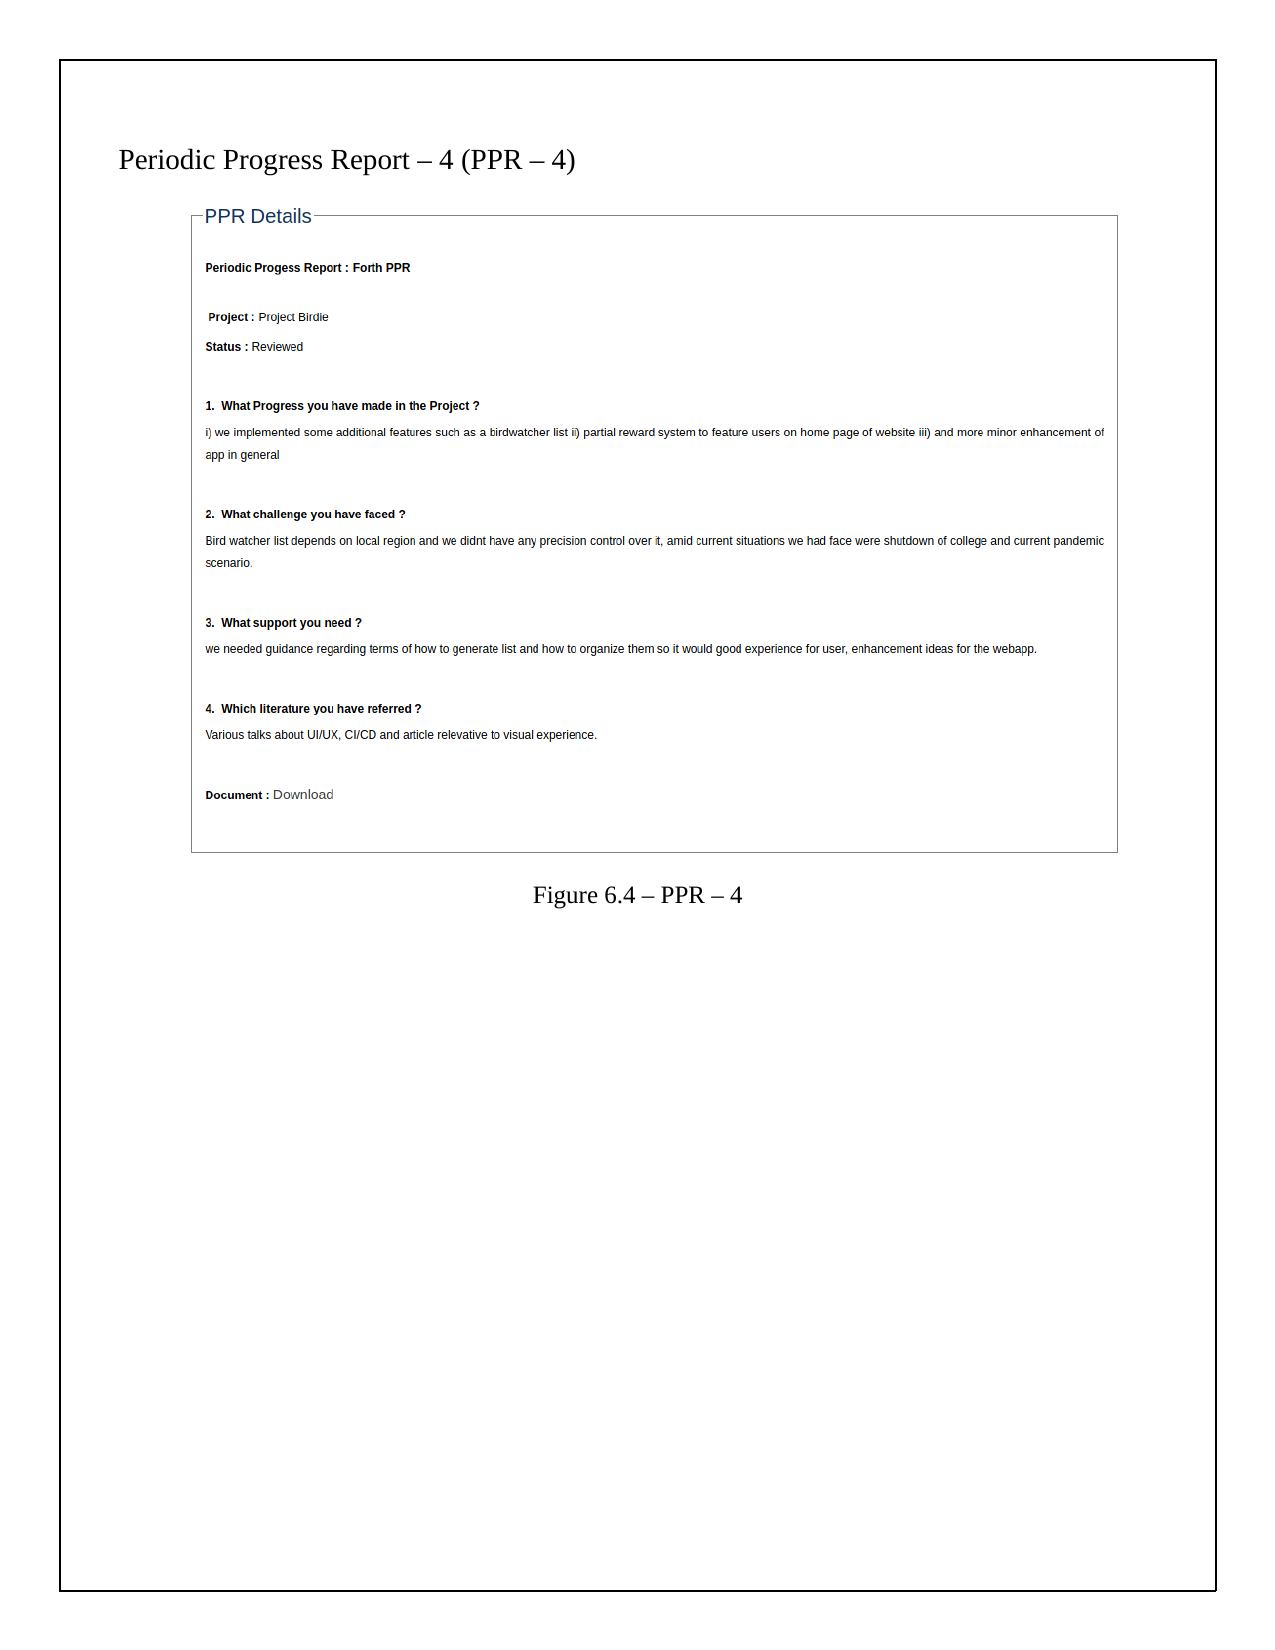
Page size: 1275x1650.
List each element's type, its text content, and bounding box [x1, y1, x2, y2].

text Periodic Progress Report – 4 (PPR – 4) [89, 142, 1186, 176]
text Figure 6.4 – PPR – 4 [89, 880, 1186, 909]
picture [170, 195, 1144, 875]
